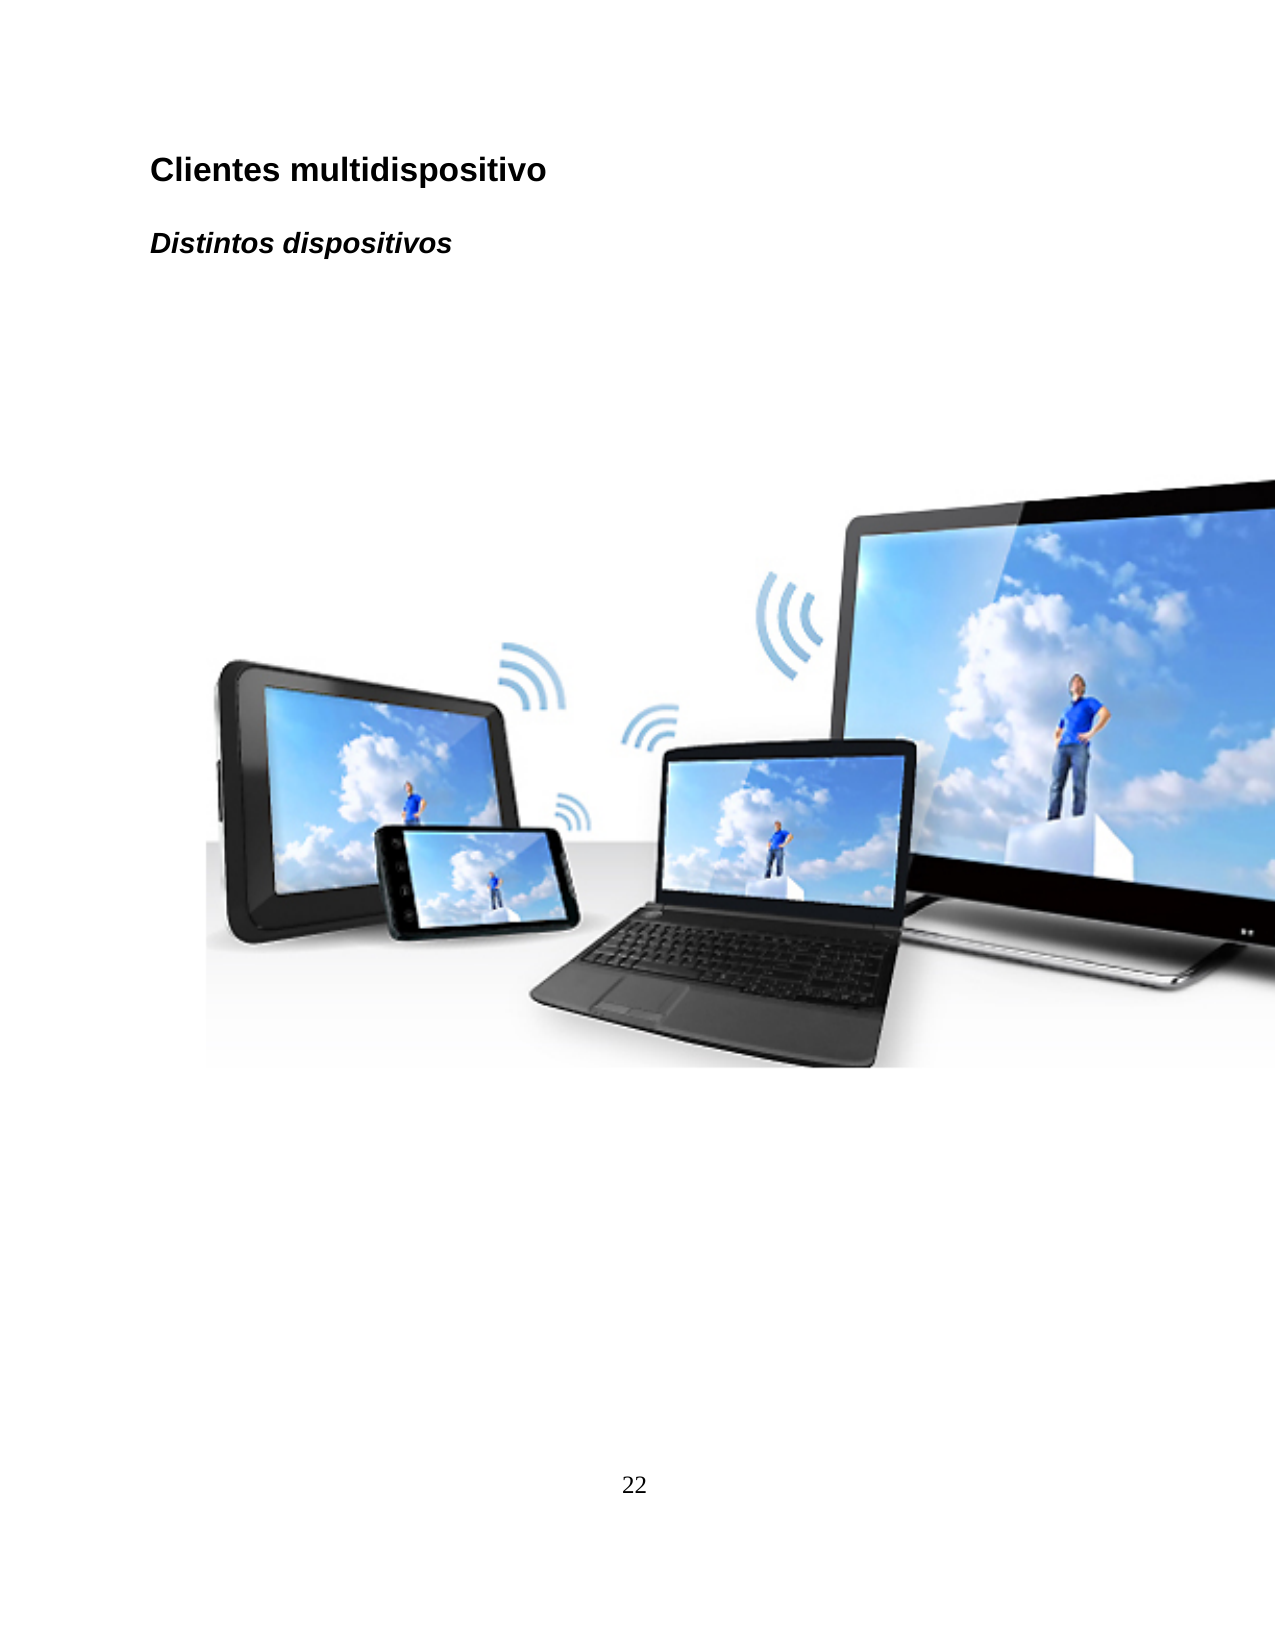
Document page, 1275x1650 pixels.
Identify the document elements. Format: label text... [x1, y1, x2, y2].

subtitle Clientes multidispositivo [150, 150, 1125, 189]
picture [150, 272, 1275, 1273]
subtitle Distintos dispositivos [150, 226, 1125, 260]
